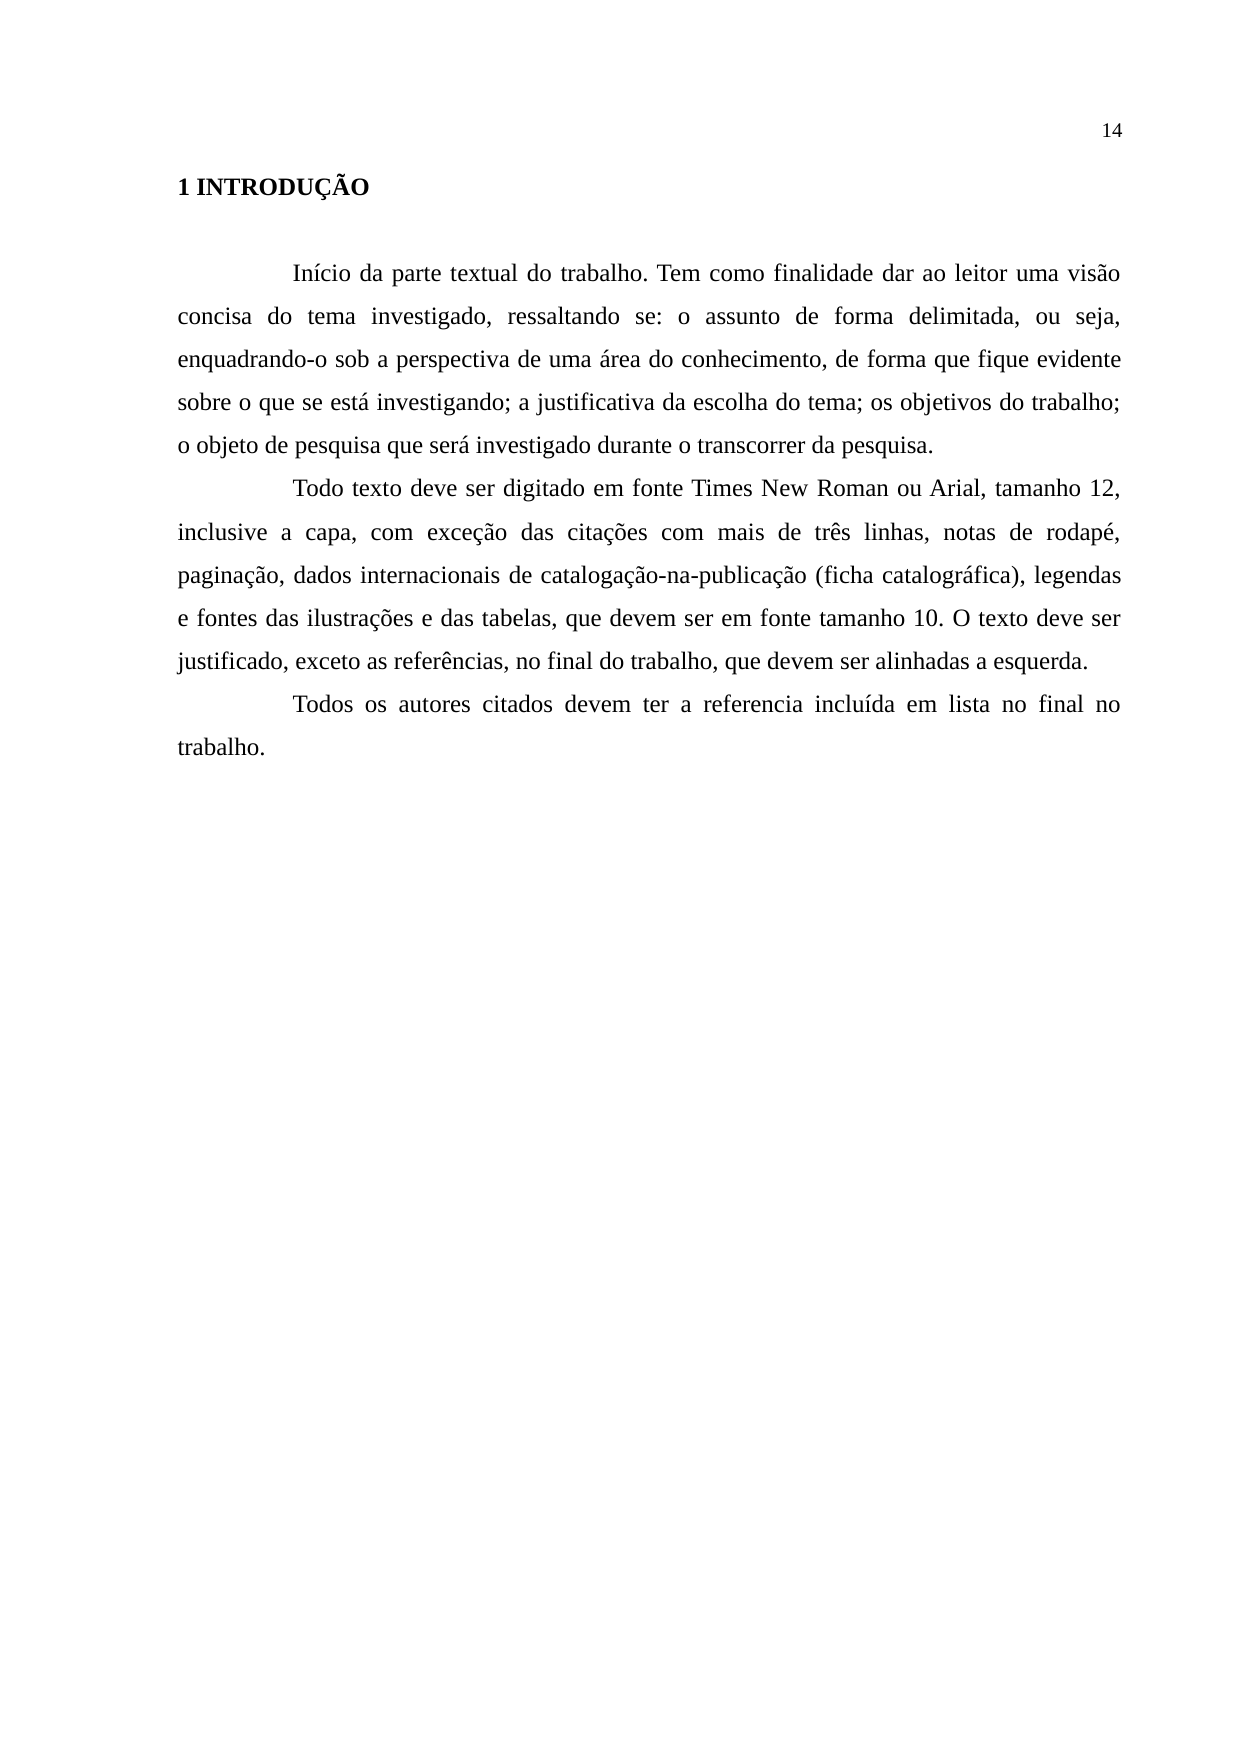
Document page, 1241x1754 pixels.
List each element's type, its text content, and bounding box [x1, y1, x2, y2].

text Todos os autores citados devem ter a referencia incluída em lista no final no trabalho. [177, 689, 1122, 761]
text Início da parte textual do trabalho. Tem como finalidade dar ao leitor uma visão concisa do tema investigado, ressaltando se: o assunto de forma delimitada, ou seja, enquadrando-o sob a perspectiva de uma área do conhecimento, de forma que fique evidente sobre o que se está investigando; a justificativa da escolha do tema; os objetivos do trabalho; o objeto de pesquisa que será investigado durante o transcorrer da pesquisa. [177, 258, 1122, 459]
text 1 INTRODUÇÃO [177, 172, 1122, 200]
text Todo texto deve ser digitado em fonte Times New Roman ou Arial, tamanho 12, inclusive a capa, com exceção das citações com mais de três linhas, notas de rodapé, paginação, dados internacionais de catalogação-na-publicação (ficha catalográfica), legendas e fontes das ilustrações e das tabelas, que devem ser em fonte tamanho 10. O texto deve ser justificado, exceto as referências, no final do trabalho, que devem ser alinhadas a esquerda. [177, 473, 1122, 675]
